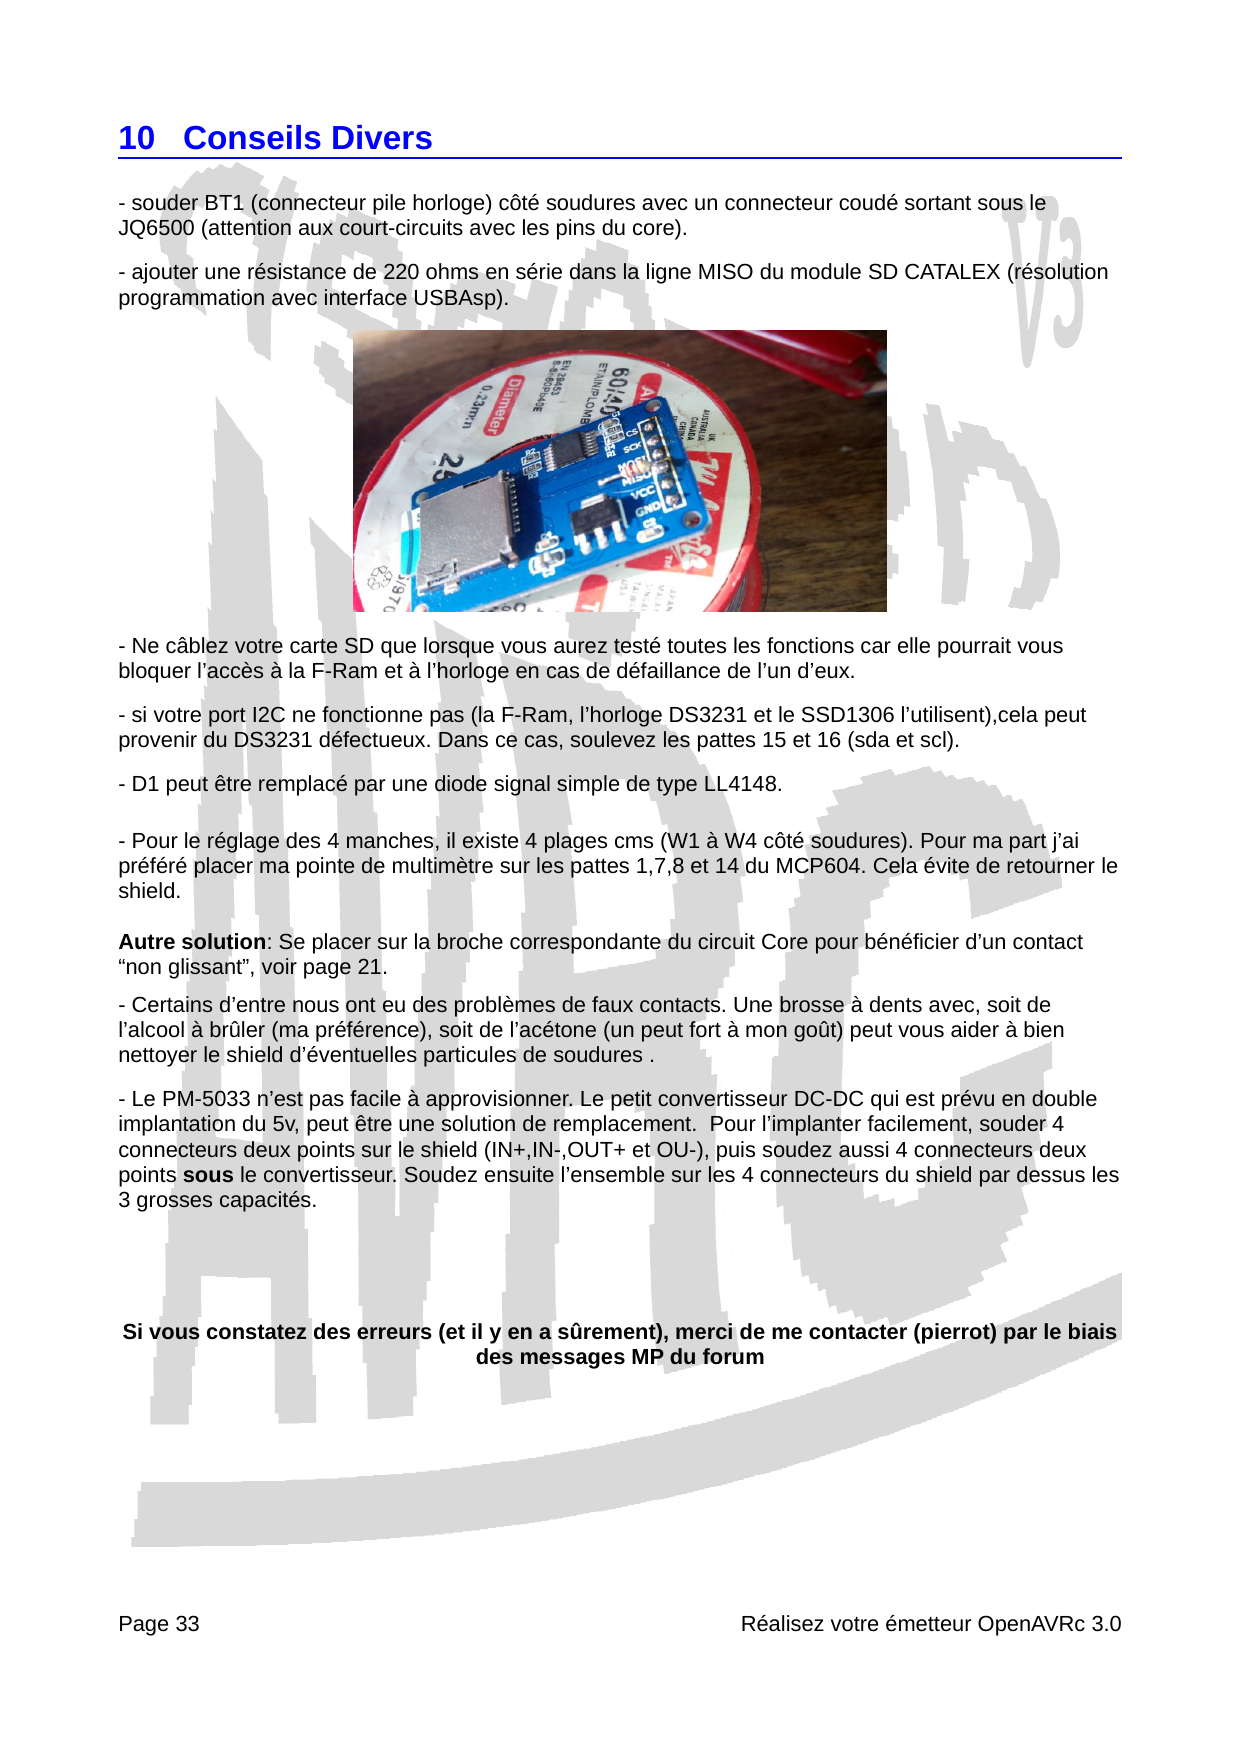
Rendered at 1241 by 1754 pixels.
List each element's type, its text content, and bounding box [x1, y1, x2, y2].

text - Pour le réglage des 4 manches, il existe 4 plages cms (W1 à W4 côté soudures). Pour ma part j’ai préféré placer ma pointe de multimètre sur les pattes 1,7,8 et 14 du MCP604. Cela évite de retourner le shield. [118, 828, 1122, 903]
subtitle 10 Conseils Divers [118, 118, 1122, 157]
text - si votre port I2C ne fonctionne pas (la F-Ram, l’horloge DS3231 et le SSD1306 l’utilisent),cela peut provenir du DS3231 défectueux. Dans ce cas, soulevez les pattes 15 et 16 (sda et scl). [118, 702, 1122, 752]
text - ajouter une résistance de 220 ohms en série dans la ligne MISO du module SD CATALEX (résolution programmation avec interface USBAsp). [118, 259, 1122, 309]
text - Certains d’entre nous ont eu des problèmes de faux contacts. Une brosse à dents avec, soit de l’alcool à brûler (ma préférence), soit de l’acétone (un peut fort à mon goût) peut vous aider à bien nettoyer le shield d’éventuelles particules de soudures . [118, 992, 1122, 1067]
text Autre solution: Se placer sur la broche correspondante du circuit Core pour bénéficier d’un contact “non glissant”, voir page 21. [118, 929, 1122, 979]
text - Ne câblez votre carte SD que lorsque vous aurez testé toutes les fonctions car elle pourrait vous bloquer l’accès à la F-Ram et à l’horloge en cas de défaillance de l’un d’eux. [118, 633, 1122, 683]
text Si vous constatez des erreurs (et il y en a sûrement), merci de me contacter (pierrot) par le biais des messages MP du forum [118, 1319, 1122, 1369]
text - D1 peut être remplacé par une diode signal simple de type LL4148. [118, 771, 1122, 796]
text - Le PM-5033 n’est pas facile à approvisionner. Le petit convertisseur DC-DC qui est prévu en double implantation du 5v, peut être une solution de remplacement. Pour l’implanter facilement, souder 4 connecteurs deux points sur le shield (IN+,IN-,OUT+ et OU-), puis soudez aussi 4 connecteurs deux points sous le convertisseur. Soudez ensuite l’ensemble sur les 4 connecteurs du shield par dessus les 3 grosses capacités. [118, 1086, 1122, 1212]
picture [352, 329, 888, 613]
text - souder BT1 (connecteur pile horloge) côté soudures avec un connecteur coudé sortant sous le JQ6500 (attention aux court-circuits avec les pins du core). [118, 190, 1122, 240]
